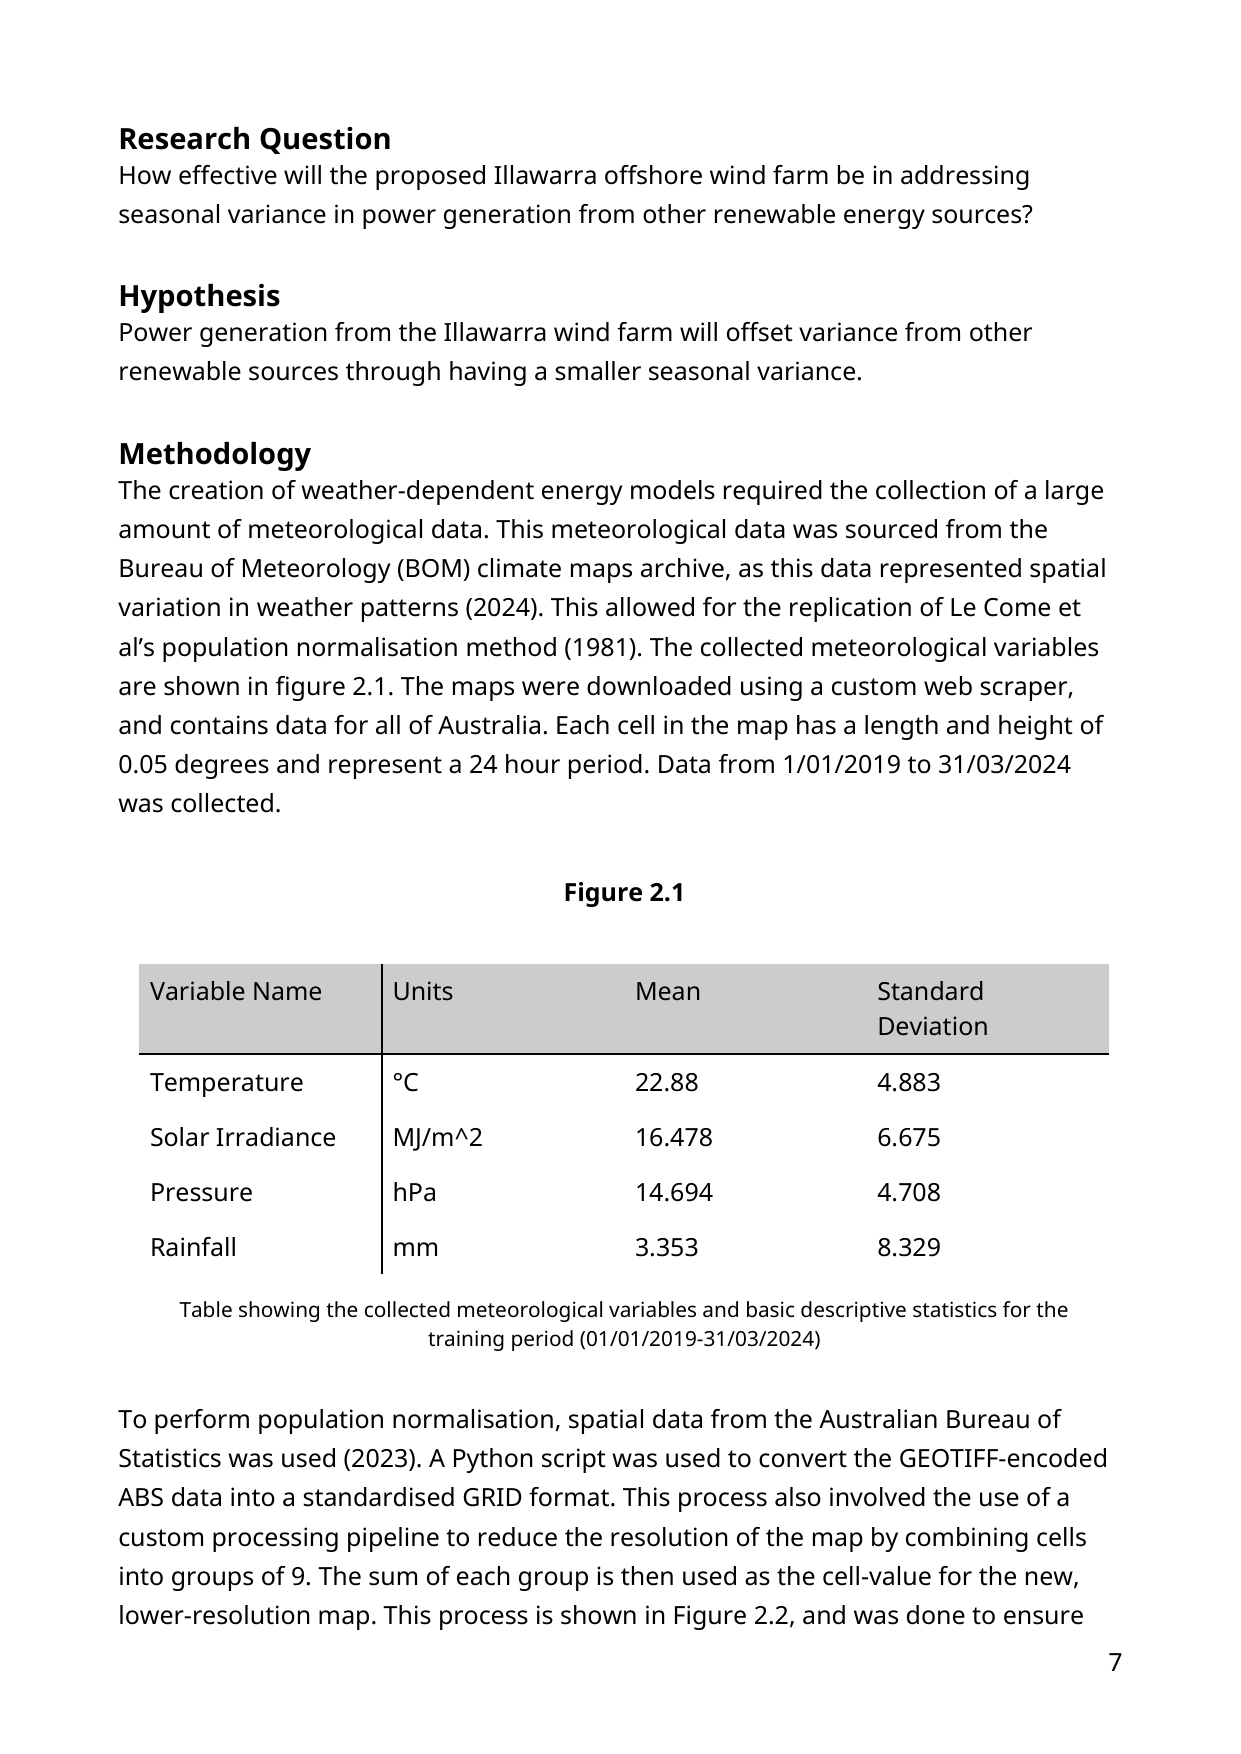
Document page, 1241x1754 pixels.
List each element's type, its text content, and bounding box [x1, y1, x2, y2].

table_header Mean [624, 964, 867, 1053]
table_cell 8.329 [867, 1219, 1109, 1274]
table_cell Solar Irradiance [139, 1110, 381, 1164]
text The creation of weather-dependent energy models required the collection of a large amount of meteorological data. This meteorological data was sourced from the Bureau of Meteorology (BOM) climate maps archive, as this data represented spatial variation in weather patterns (2024). This allowed for the replication of Le Come et al’s population normalisation method (1981). The collected meteorological variables are shown in figure 2.1. The maps were downloaded using a custom web scraper, and contains data for all of Australia. Each cell in the map has a length and height of 0.05 degrees and represent a 24 hour period. Data from 1/01/2019 to 31/03/2024 was collected. [118, 473, 1122, 820]
subtitle Research Question [118, 118, 1122, 158]
table_cell hPa [383, 1165, 624, 1219]
text Power generation from the Illawarra wind farm will offset variance from other renewable sources through having a smaller seasonal variance. [118, 315, 1122, 388]
text How effective will the proposed Illawarra offshore wind farm be in addressing seasonal variance in power generation from other renewable energy sources? [118, 158, 1122, 231]
text To perform population normalisation, spatial data from the Australian Bureau of Statistics was used (2023). A Python script was used to convert the GEOTIFF-encoded ABS data into a standardised GRID format. This process also involved the use of a custom processing pipeline to reduce the resolution of the map by combining cells into groups of 9. The sum of each group is then used as the cell-value for the new, lower-resolution map. This process is shown in Figure 2.2, and was done to ensure [118, 1402, 1122, 1632]
table_cell Rainfall [139, 1219, 381, 1274]
subtitle Methodology [118, 433, 1122, 473]
table_header Units [383, 964, 624, 1053]
table_header Variable Name [139, 964, 381, 1053]
table_cell 3.353 [624, 1219, 867, 1274]
table_cell 22.88 [624, 1055, 867, 1109]
table_cell °C [383, 1055, 624, 1109]
table_cell [129, 919, 1119, 1285]
table_cell mm [383, 1219, 624, 1274]
table_cell MJ/m^2 [383, 1110, 624, 1164]
table_cell 6.675 [867, 1110, 1109, 1164]
table_cell 4.883 [867, 1055, 1109, 1109]
subtitle Hypothesis [118, 275, 1122, 315]
table_header Figure 2.1 [129, 864, 1119, 919]
table_cell Table showing the collected meteorological variables and basic descriptive statistics for the training period (01/01/2019-31/03/2024) [129, 1285, 1119, 1362]
table_cell Pressure [139, 1165, 381, 1219]
table_cell 4.708 [867, 1165, 1109, 1219]
table_cell 16.478 [624, 1110, 867, 1164]
table_cell 14.694 [624, 1165, 867, 1219]
table_cell Temperature [139, 1055, 381, 1109]
table_header Standard Deviation [867, 964, 1109, 1053]
